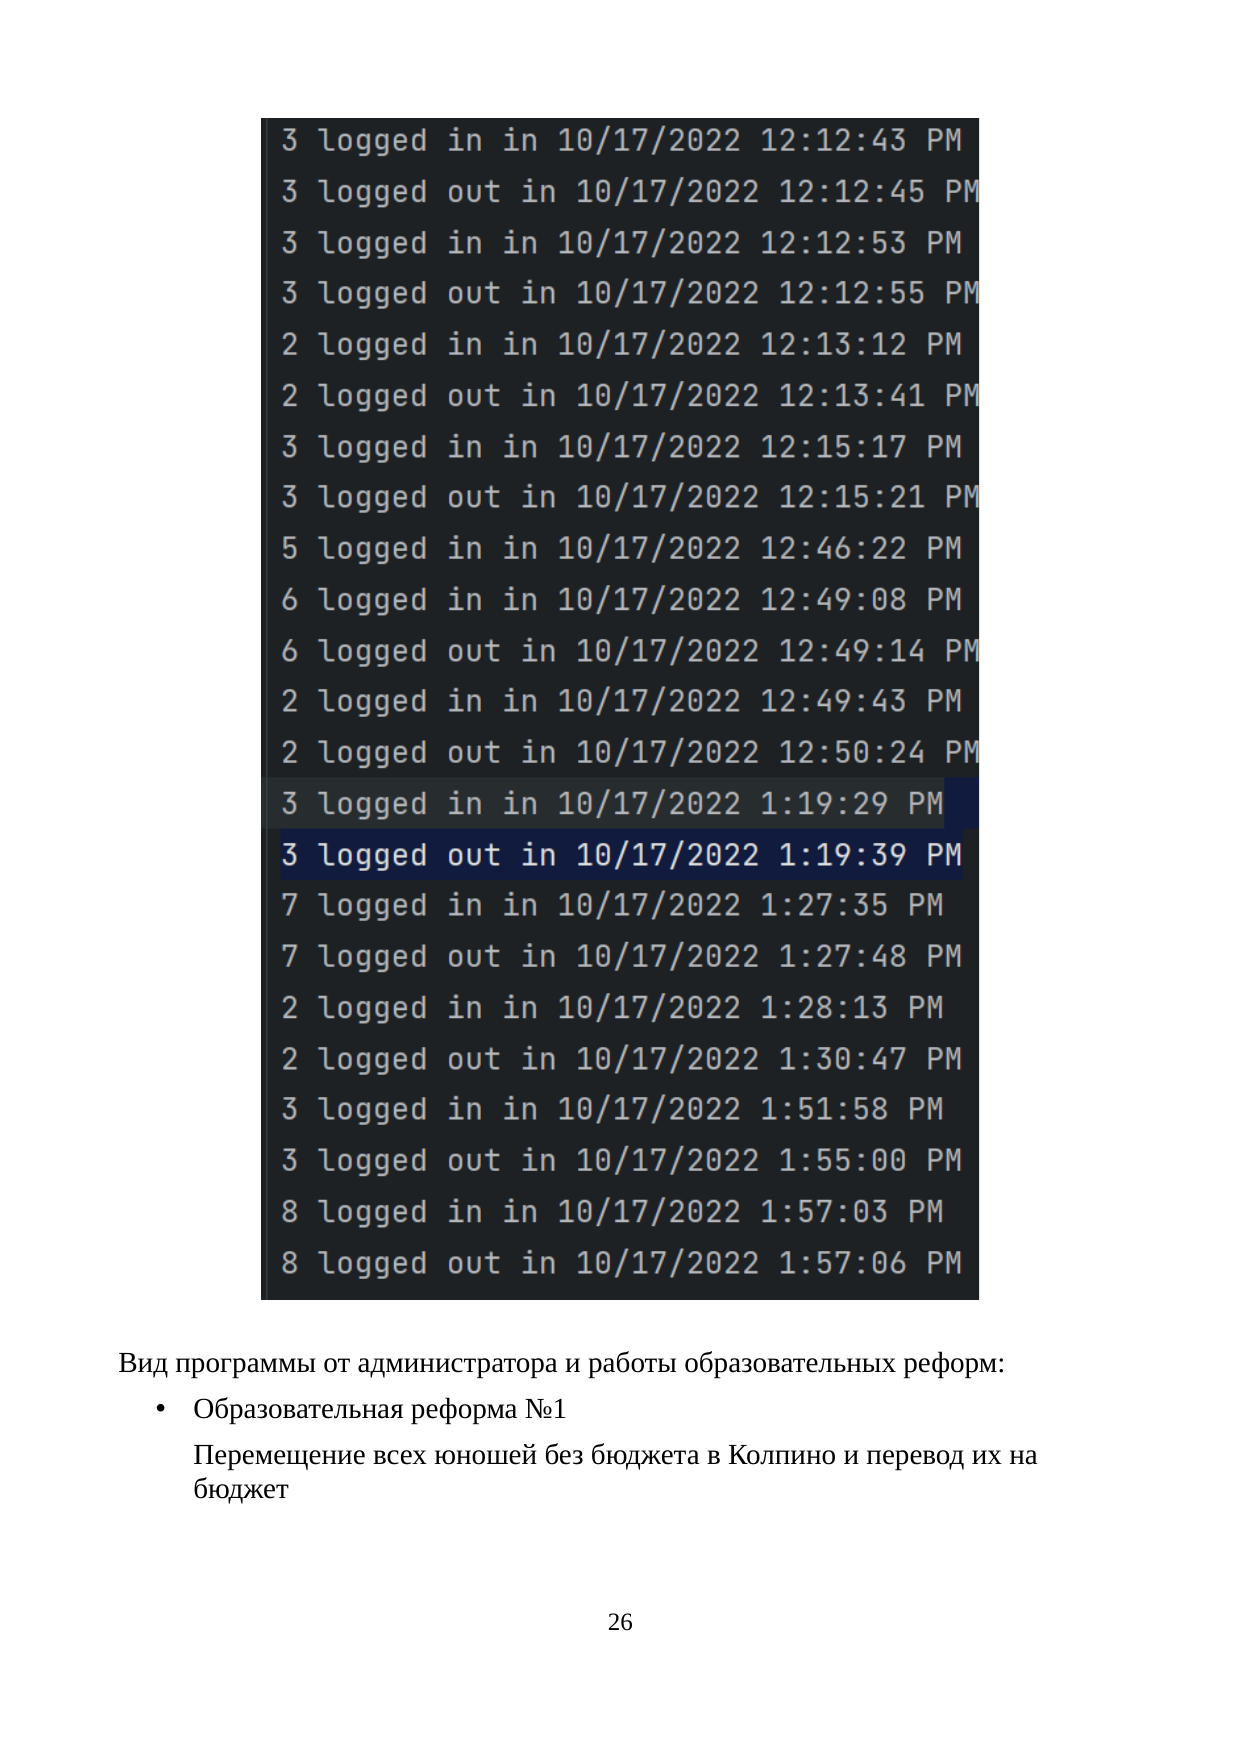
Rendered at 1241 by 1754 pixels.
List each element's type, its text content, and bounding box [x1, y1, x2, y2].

picture [261, 118, 980, 1300]
list Перемещение всех юношей без бюджета в Колпино и перевод их на бюджет [156, 1437, 1122, 1504]
list Образовательная реформа №1 [156, 1391, 1122, 1425]
text Вид программы от администратора и работы образовательных реформ: [118, 1345, 1122, 1379]
